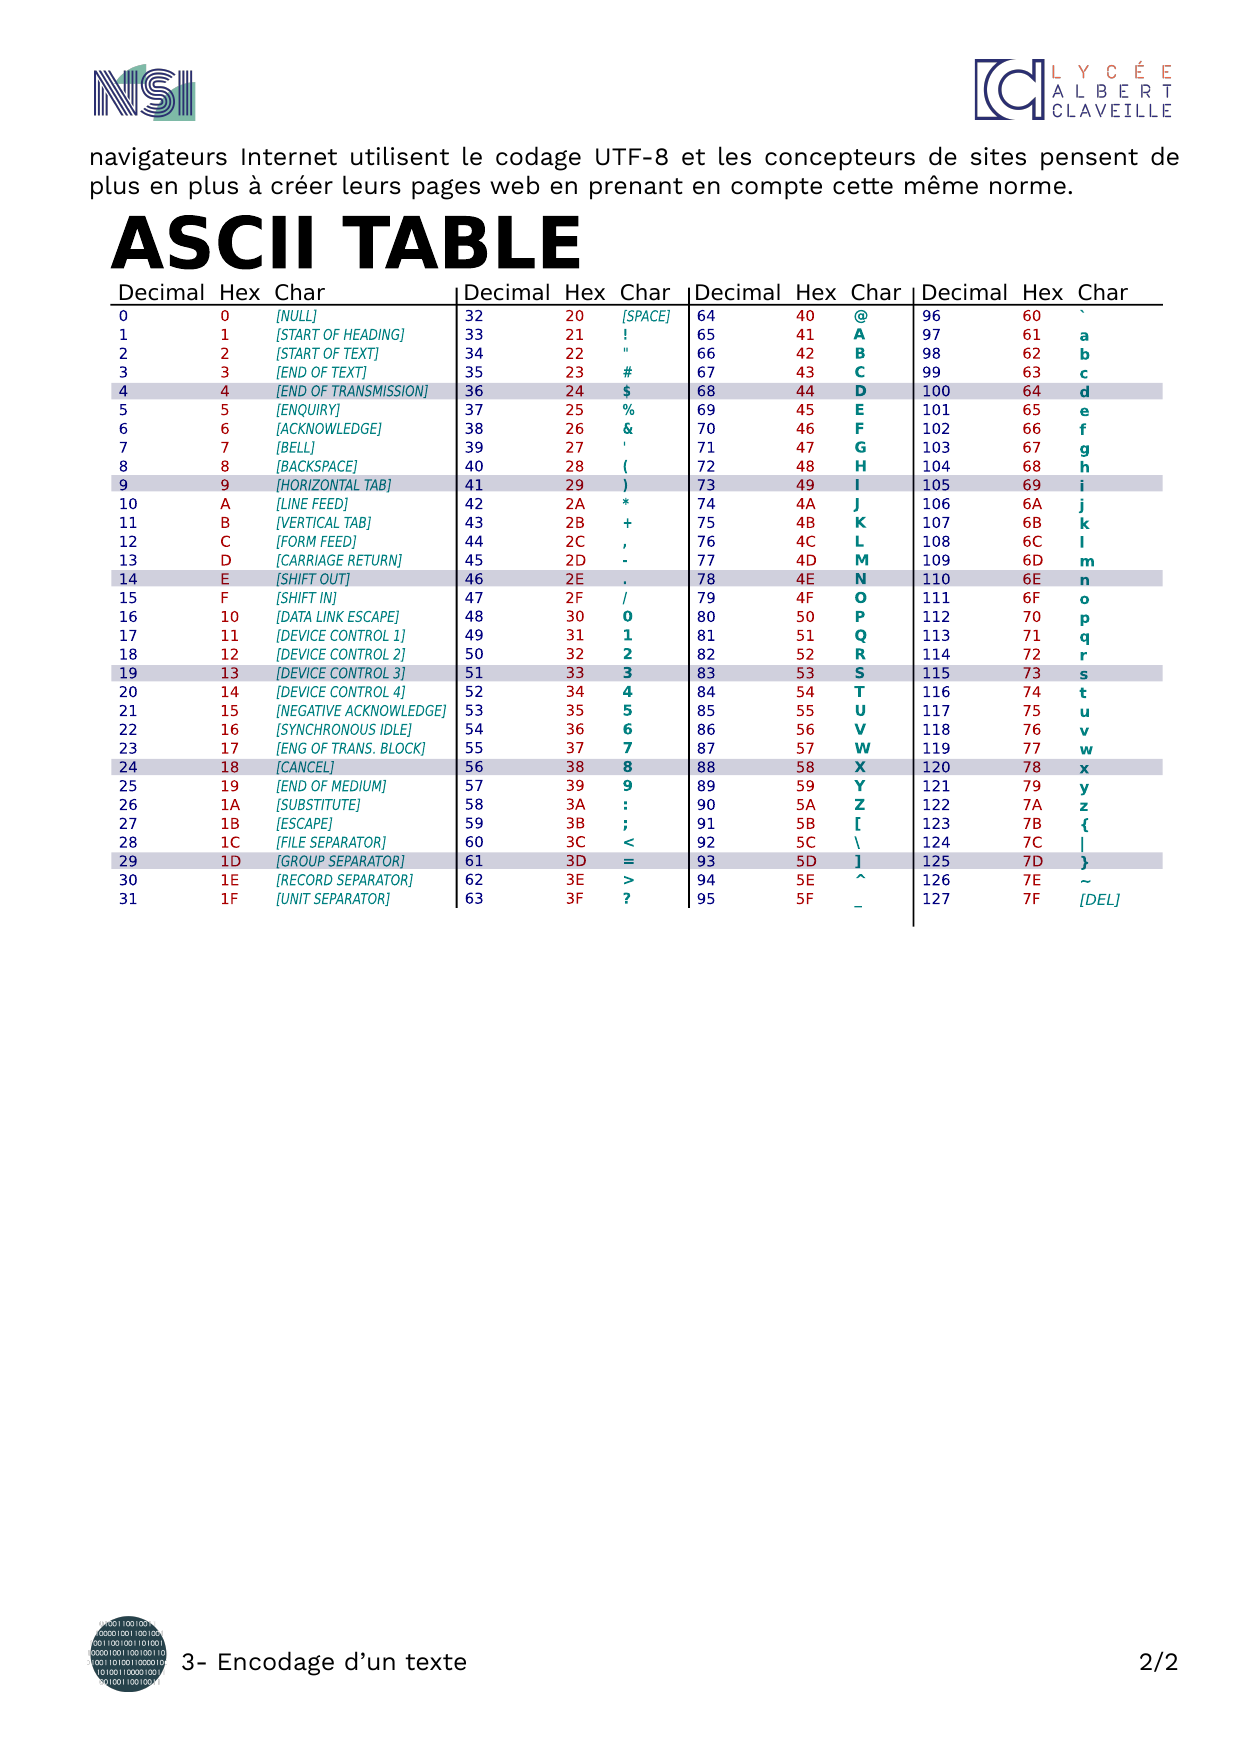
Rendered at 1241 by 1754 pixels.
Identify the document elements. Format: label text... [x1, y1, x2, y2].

picture [87, 1616, 168, 1692]
picture [94, 64, 196, 121]
text navigateurs Internet utilisent le codage UTF-8 et les concepteurs de sites pensent de plus en plus à créer leurs pages web en prenant en compte cette même norme. [88, 142, 1181, 200]
picture [974, 59, 1172, 120]
